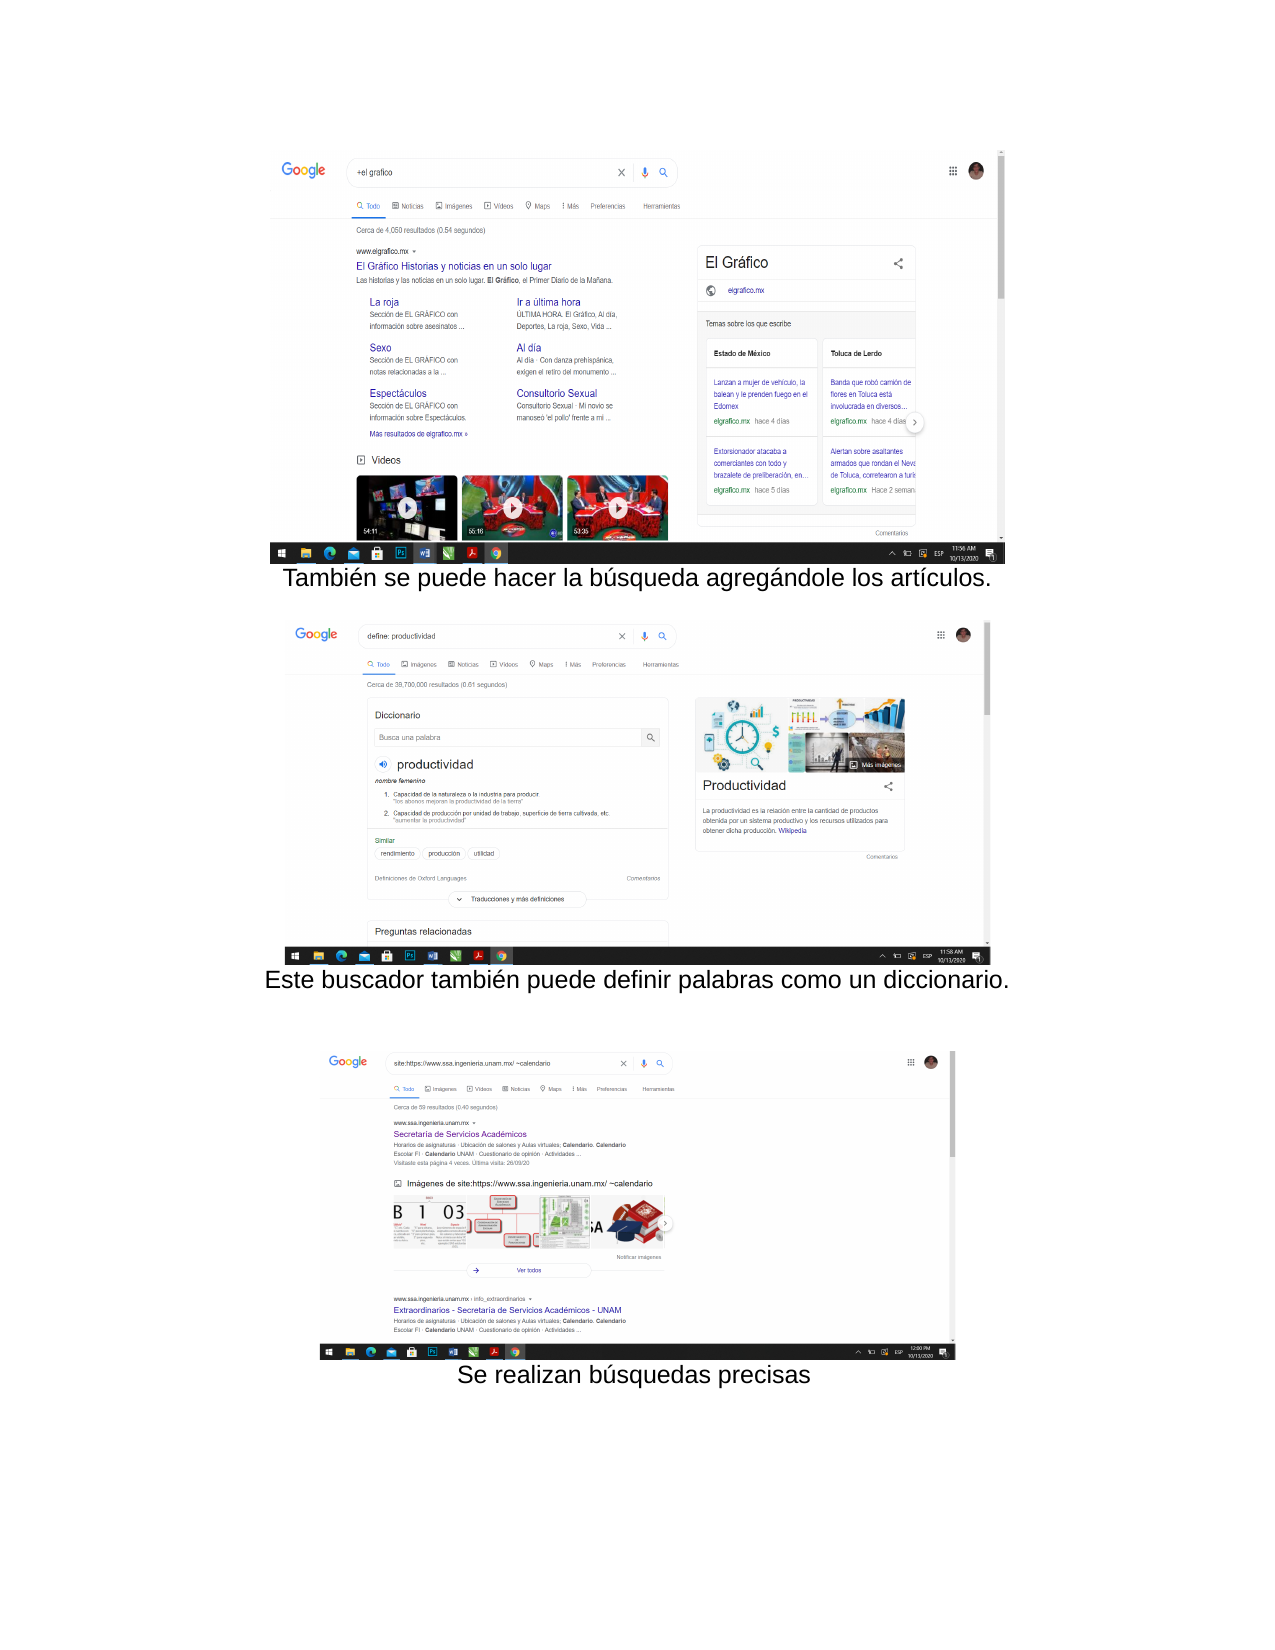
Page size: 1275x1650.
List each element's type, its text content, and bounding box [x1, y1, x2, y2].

text También se puede hacer la búsqueda agregándole los artículos. [150, 563, 1125, 592]
text Se realizan búsquedas precisas [150, 1360, 1125, 1388]
text Este buscador también puede definir palabras como un diccionario. [150, 965, 1125, 993]
